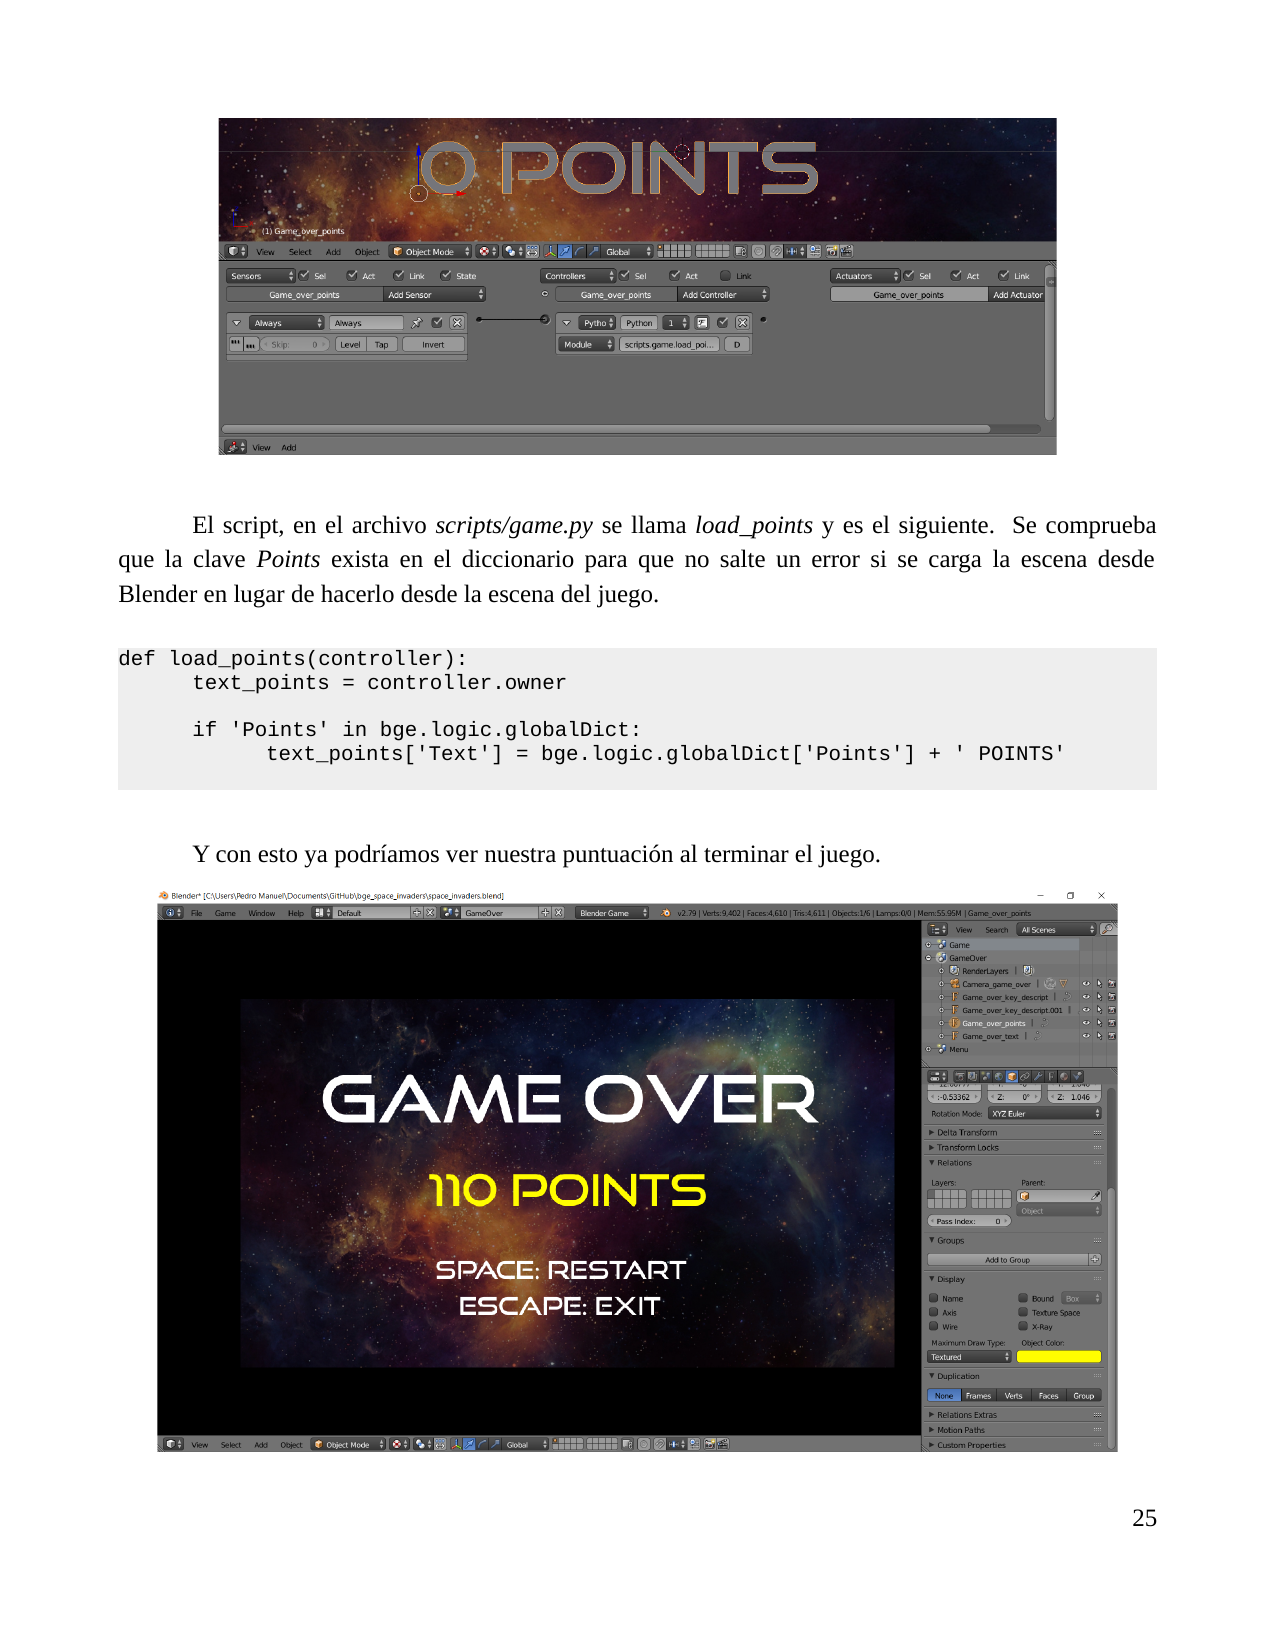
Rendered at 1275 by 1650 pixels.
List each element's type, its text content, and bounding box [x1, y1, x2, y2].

text Y con esto ya podríamos ver nuestra puntuación al terminar el juego. [118, 839, 1157, 868]
text El script, en el archivo scripts/game.py se llama load_points y es el siguiente. Se comprueba que la clave Points exista en el diccionario para que no salte un error si se carga la escena desde Blender en lugar de hacerlo desde la escena del juego. [118, 510, 1157, 607]
text text_points = controller.owner [118, 672, 1157, 695]
text def load_points(controller): [118, 648, 1157, 672]
picture [218, 118, 1057, 455]
picture [157, 888, 1118, 1452]
text if 'Points' in bge.logic.globalDict: [118, 719, 1157, 743]
text text_points['Text'] = bge.logic.globalDict['Points'] + ' POINTS' [118, 743, 1157, 766]
